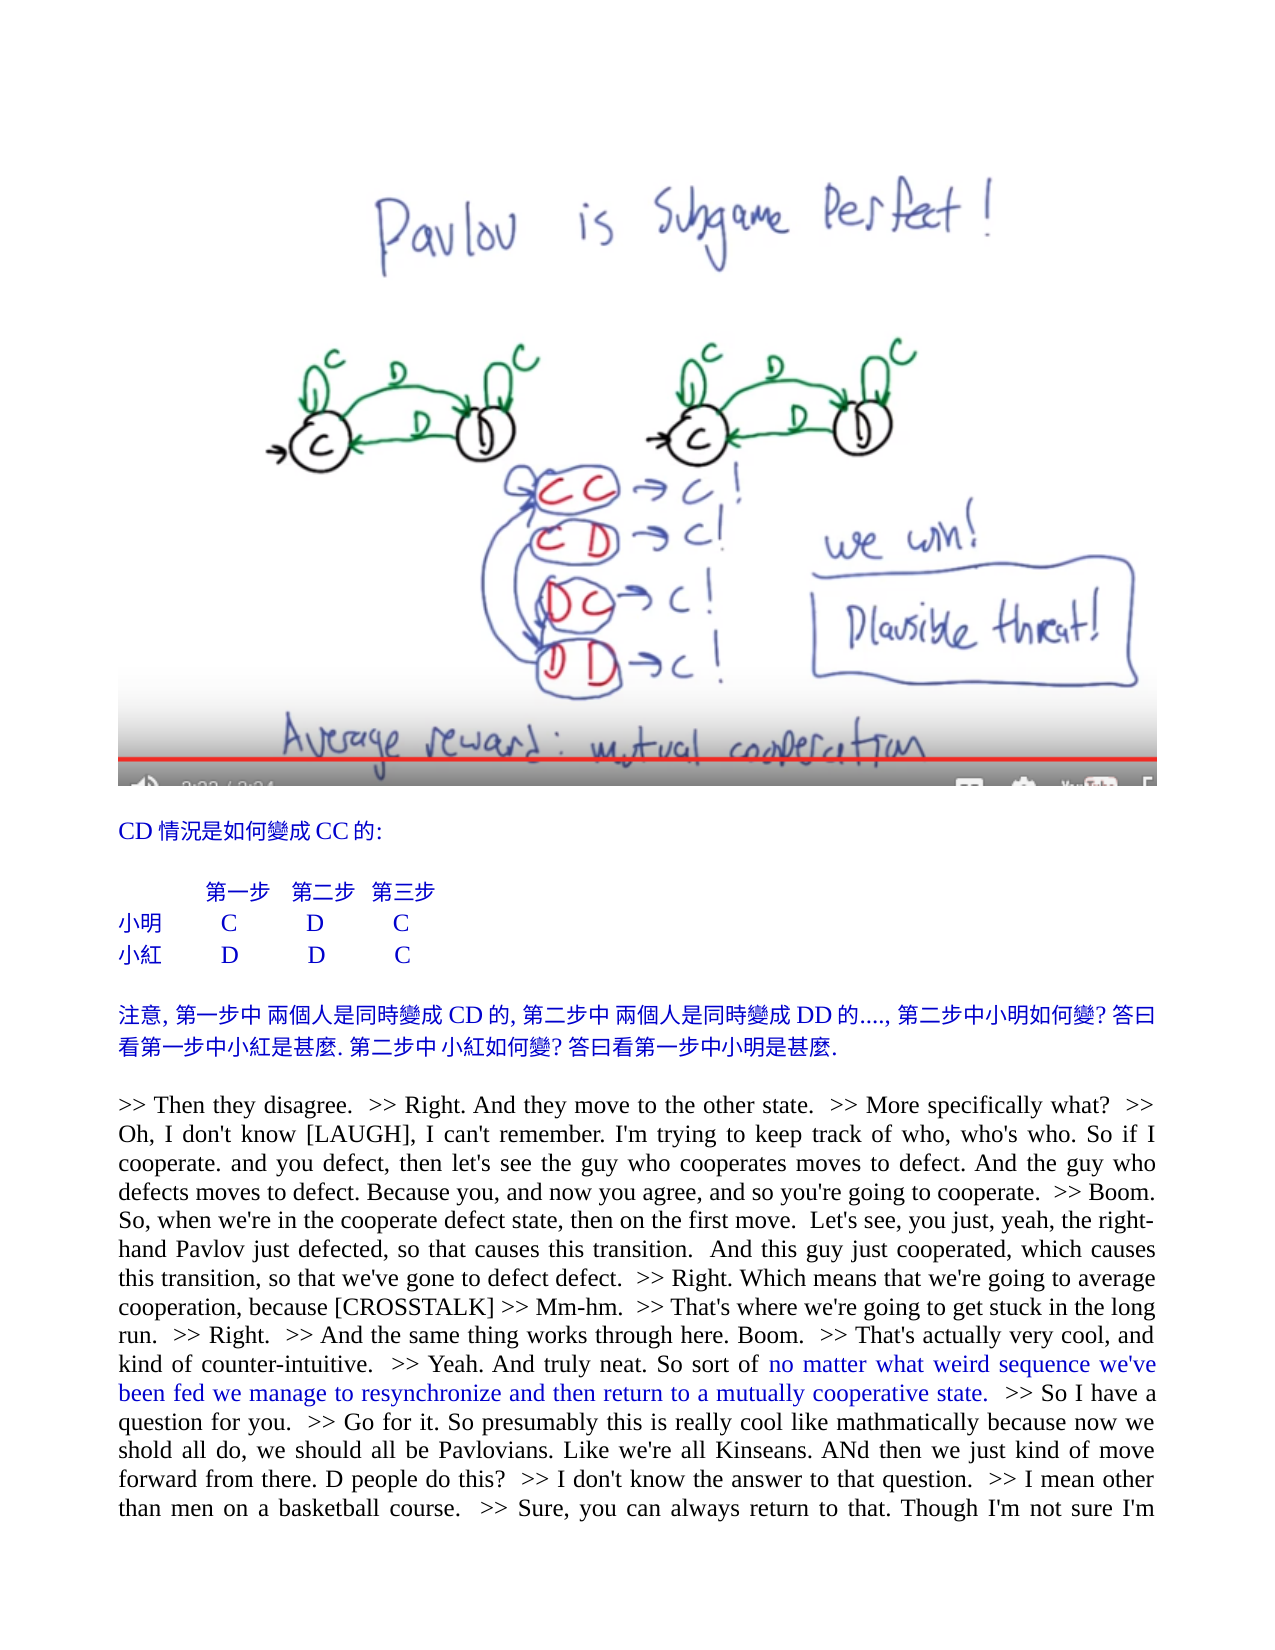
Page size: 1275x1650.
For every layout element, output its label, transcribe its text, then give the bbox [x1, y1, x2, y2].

text 小紅 D D C [118, 938, 1157, 970]
text 注意, 第一步中 兩個人是同時變成CD的, 第二步中 兩個人是同時變成DD的...., 第二步中小明如何變? 答曰看第一步中小紅是甚麼. 第二步中 小紅如何變? 答曰看第一步中小明是甚麼. [118, 998, 1157, 1062]
picture [118, 175, 1157, 786]
text 第一步 第二步 第三步 [118, 875, 1157, 906]
text 小明 C D C [118, 906, 1157, 938]
text >> Then they disagree. >> Right. And they move to the other state. >> More specifically what? >> Oh, I don't know [LAUGH], I can't remember. I'm trying to keep track of who, who's who. So if I cooperate. and you defect, then let's see the guy who cooperates moves to defect. And the guy who defects moves to defect. Because you, and now you agree, and so you're going to cooperate. >> Boom. So, when we're in the cooperate defect state, then on the first move. Let's see, you just, yeah, the right-hand Pavlov just defected, so that causes this transition. And this guy just cooperated, which causes this transition, so that we've gone to defect defect. >> Right. Which means that we're going to average cooperation, because [CROSSTALK] >> Mm-hm. >> That's where we're going to get stuck in the long run. >> Right. >> And the same thing works through here. Boom. >> That's actually very cool, and kind of counter-intuitive. >> Yeah. And truly neat. So sort of no matter what weird sequence we've been fed we manage to resynchronize and then return to a mutually cooperative state. >> So I have a question for you. >> Go for it. So presumably this is really cool like mathmatically because now we shold all do, we should all be Pavlovians. Like we're all Kinseans. ANd then we just kind of move forward from there. D people do this? >> I don't know the answer to that question. >> I mean other than men on a basketball course. >> Sure, you can always return to that. Though I'm not sure I'm [118, 1091, 1157, 1522]
text CD情況是如何變成CC的: [118, 814, 1157, 846]
